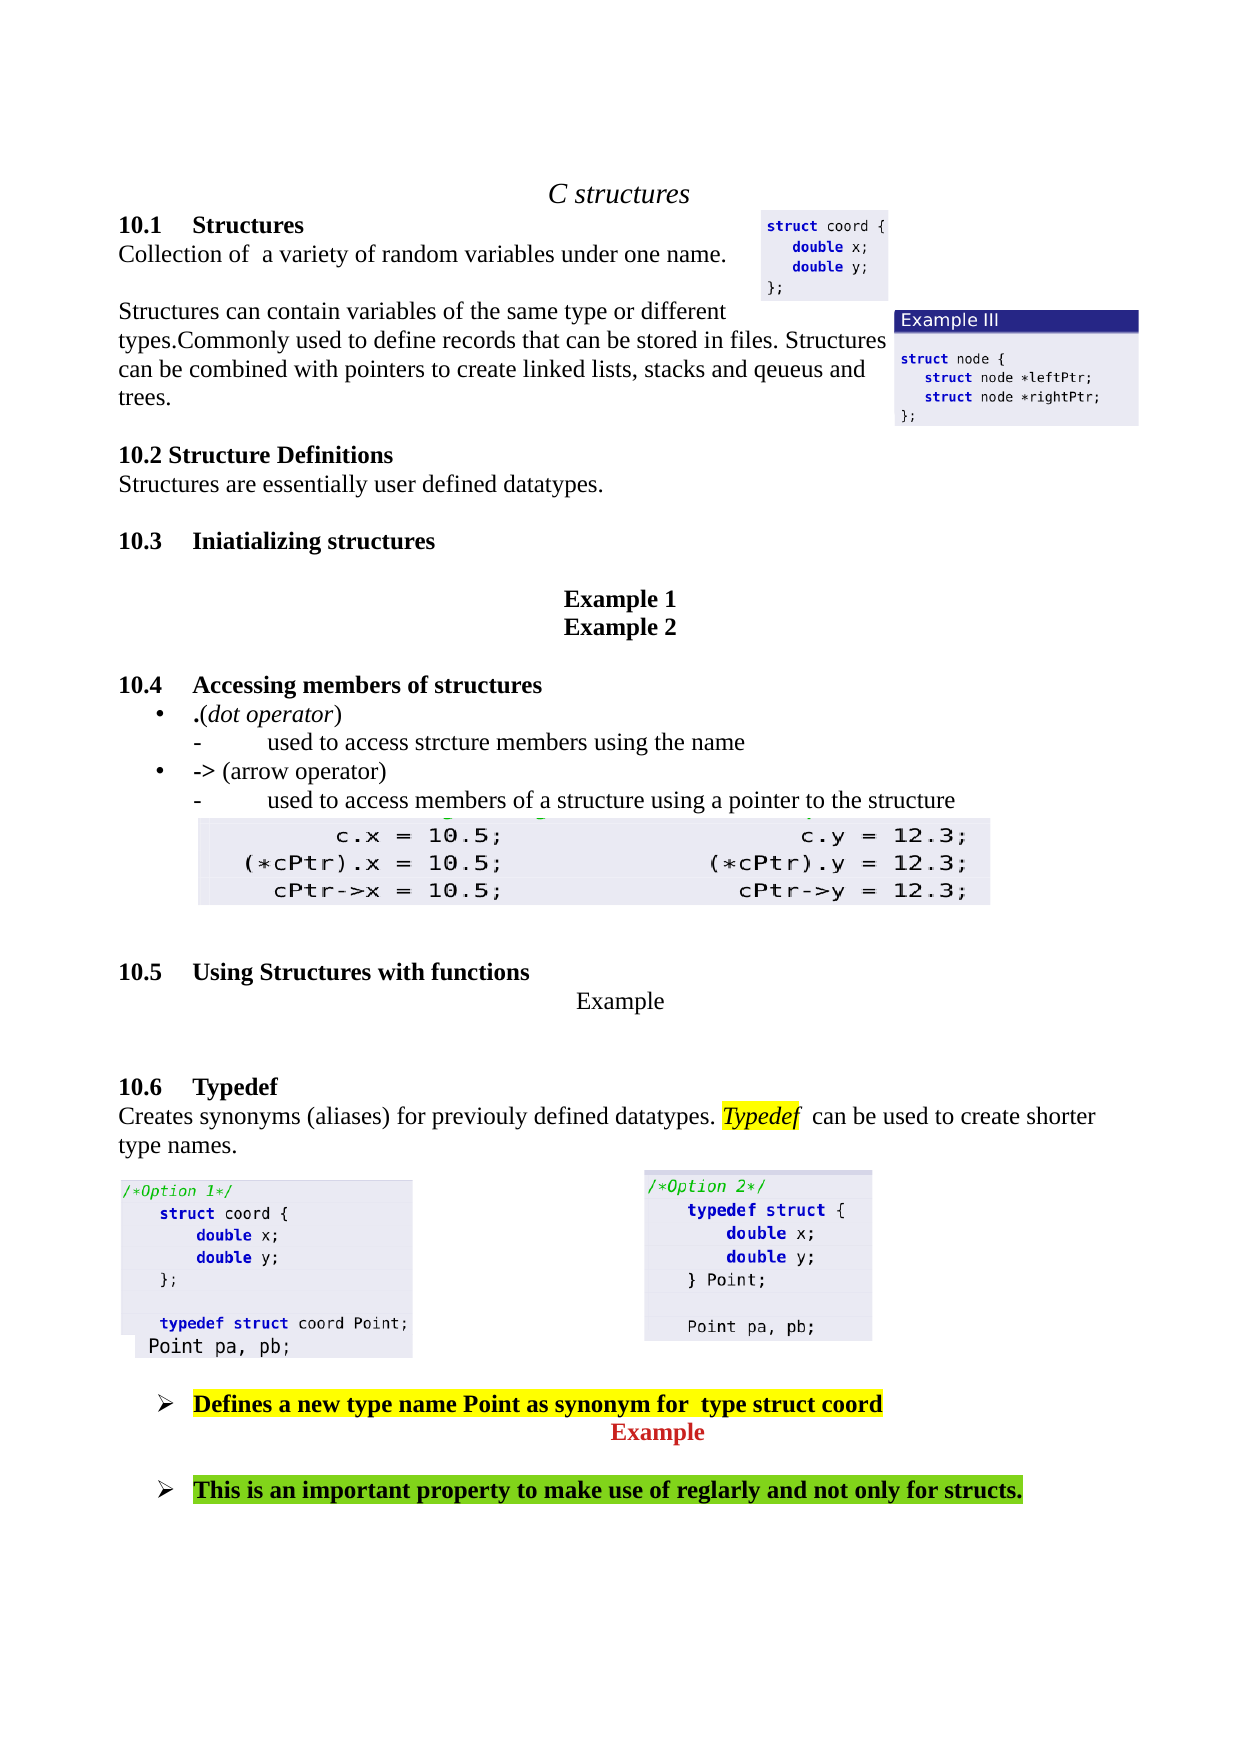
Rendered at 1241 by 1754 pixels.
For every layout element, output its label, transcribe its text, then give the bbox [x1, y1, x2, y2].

list .(dot operator) [156, 699, 1122, 727]
text Example [118, 986, 1122, 1015]
text [889, 239, 1122, 267]
picture [891, 310, 1139, 426]
text Structures can contain variables of the same type or different types.Commonly used to define records that can be stored in files. Structures can be combined with pointers to create linked lists, stacks and qeueus and trees. [118, 296, 1122, 411]
text Example 1 [118, 584, 1122, 612]
text C structures [118, 176, 1122, 210]
list - used to access strcture members using the name [156, 727, 1122, 756]
list This is an important property to make use of reglarly and not only for structs. [156, 1475, 1122, 1504]
text Structures are essentially user defined datatypes. [118, 469, 1122, 497]
text 10.1 Structures [118, 210, 760, 239]
text 10.6 Typedef [118, 1072, 1122, 1101]
text 10.4 Accessing members of structures [118, 670, 1122, 699]
list - used to access members of a structure using a pointer to the structure [156, 785, 1122, 814]
text Collection of a variety of random variables under one name. [118, 239, 760, 267]
text 10.3 Iniatializing structures [118, 526, 1122, 555]
picture [760, 210, 889, 301]
list Example [156, 1417, 1122, 1446]
text [889, 210, 1122, 239]
list Defines a new type name Point as synonym for type struct coord [156, 1389, 1122, 1417]
list -> (arrow operator) [156, 756, 1122, 785]
text 10.5 Using Structures with functions [118, 957, 1122, 986]
text Example 2 [118, 612, 1122, 641]
picture [644, 1170, 873, 1341]
picture [195, 818, 991, 912]
text Creates synonyms (aliases) for previouly defined datatypes. Typedef can be used to create shorter type names. [118, 1101, 1122, 1159]
text 10.2 Structure Definitions [118, 440, 1122, 469]
picture [120, 1180, 413, 1358]
